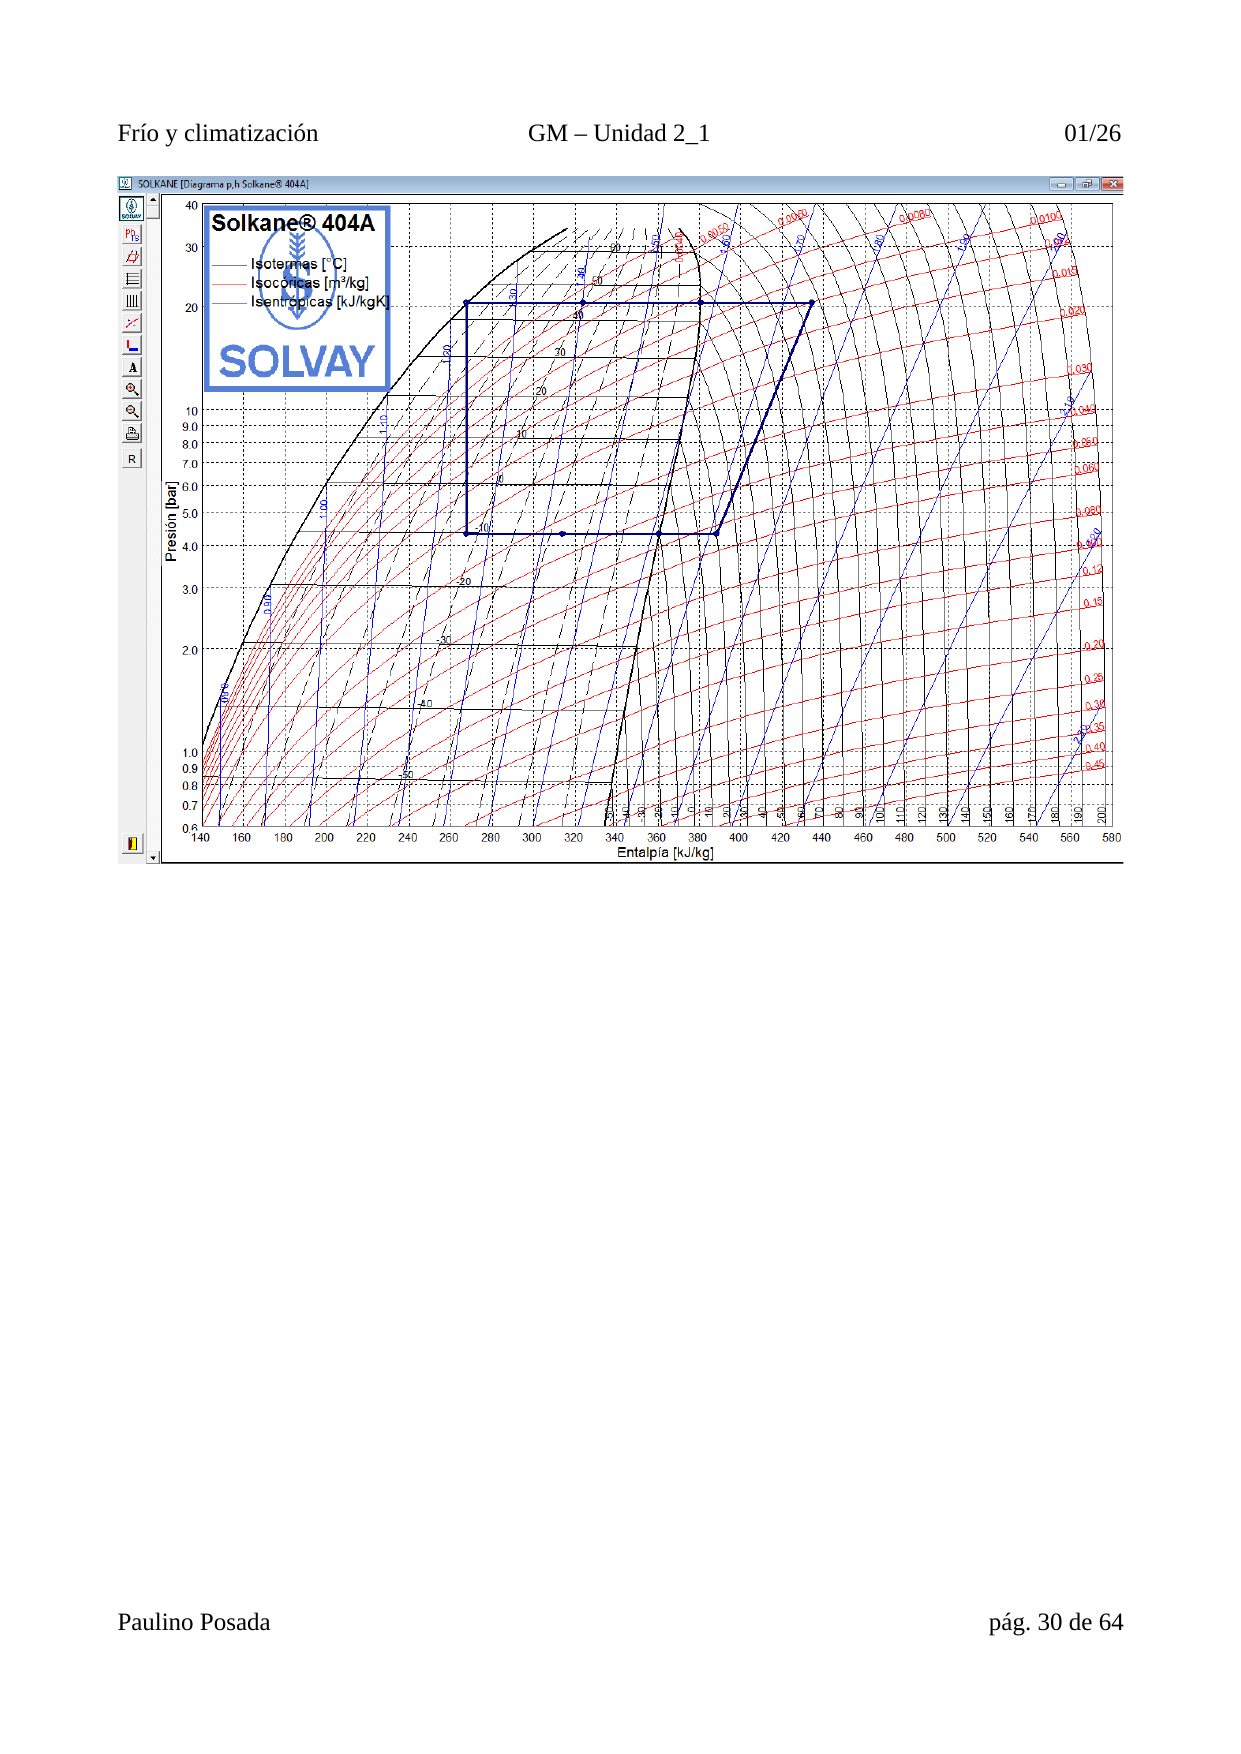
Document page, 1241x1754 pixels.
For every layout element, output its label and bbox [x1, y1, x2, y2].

picture [117, 176, 1124, 864]
